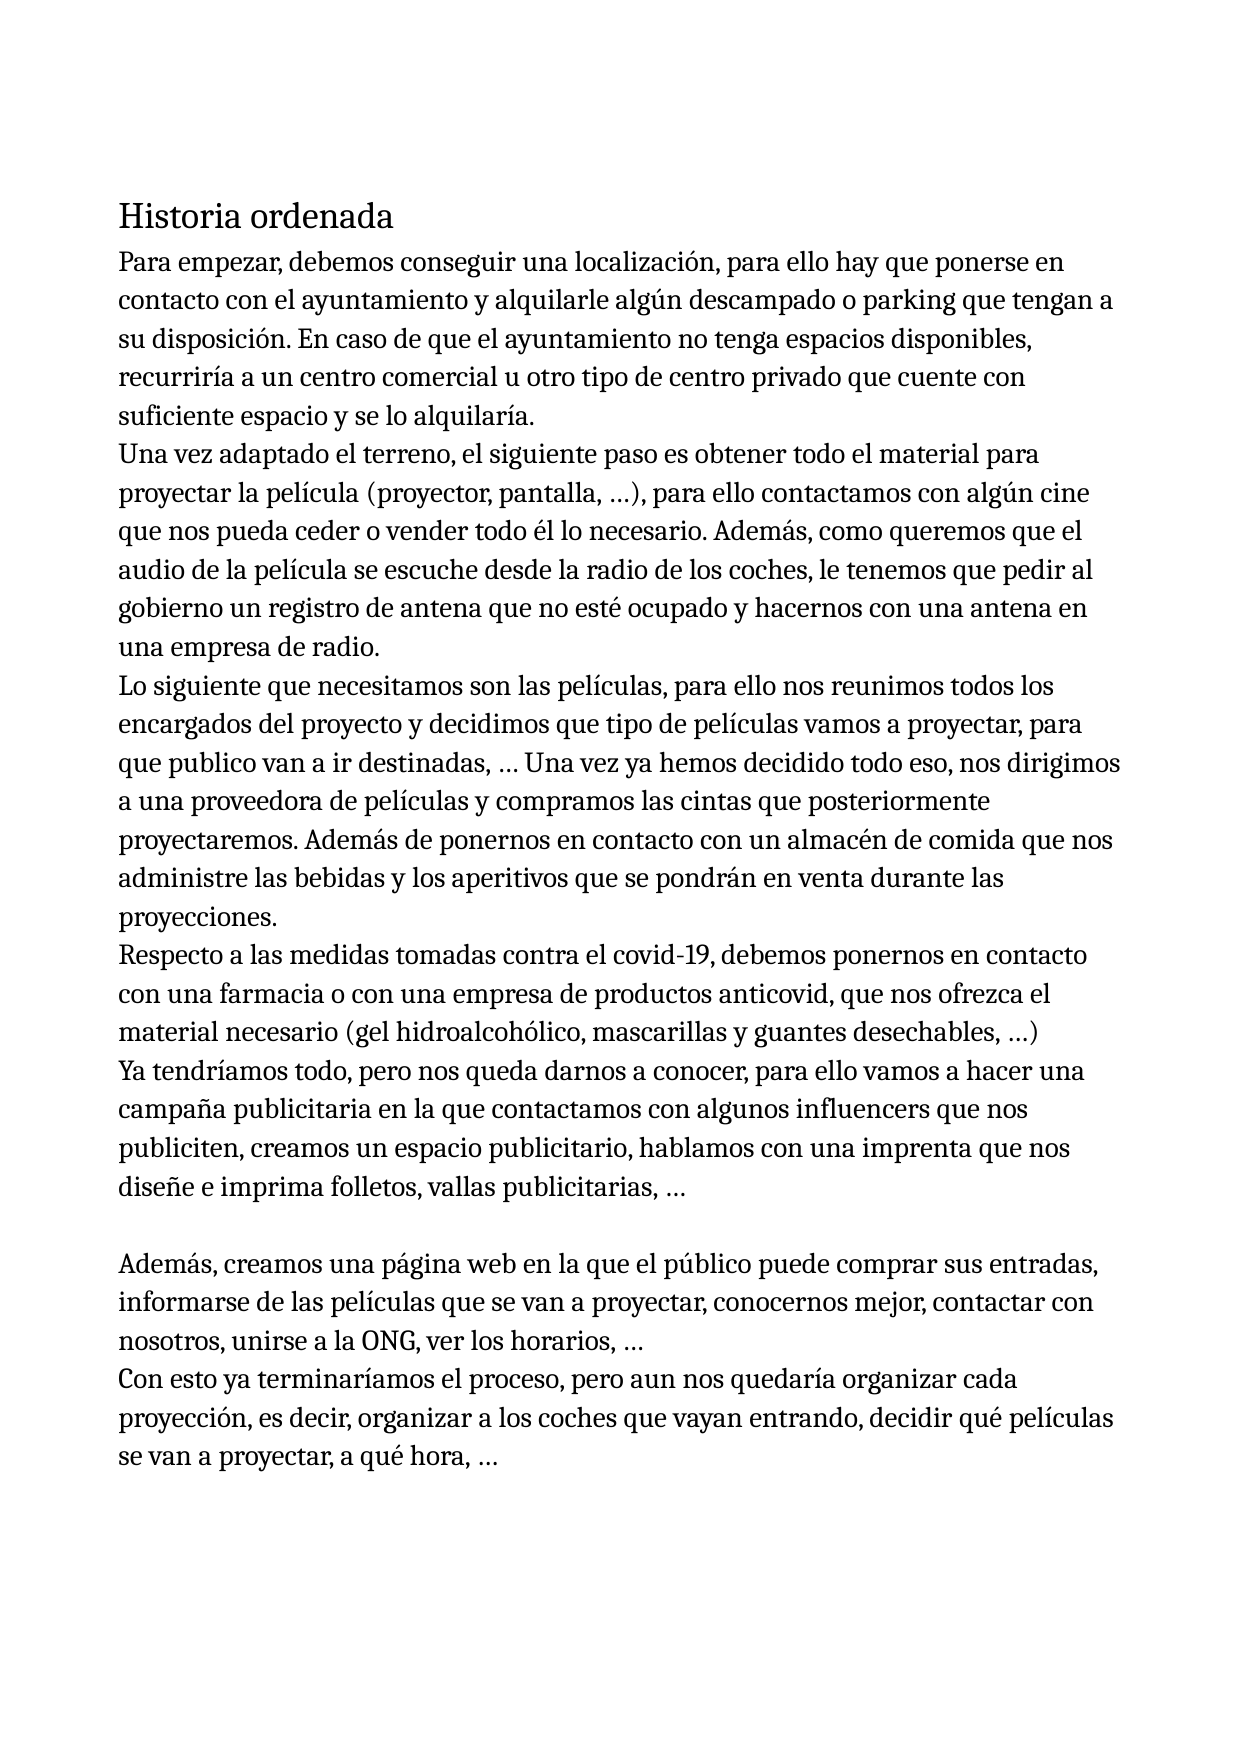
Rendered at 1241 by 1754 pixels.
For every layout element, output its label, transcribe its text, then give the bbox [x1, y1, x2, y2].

text Ya tendríamos todo, pero nos queda darnos a conocer, para ello vamos a hacer una campaña publicitaria en la que contactamos con algunos influencers que nos publiciten, creamos un espacio publicitario, hablamos con una imprenta que nos diseñe e imprima folletos, vallas publicitarias, … [118, 1054, 1122, 1203]
text Para empezar, debemos conseguir una localización, para ello hay que ponerse en contacto con el ayuntamiento y alquilarle algún descampado o parking que tengan a su disposición. En caso de que el ayuntamiento no tenga espacios disponibles, recurriría a un centro comercial u otro tipo de centro privado que cuente con suficiente espacio y se lo alquilaría. [118, 245, 1122, 432]
text Además, creamos una página web en la que el público puede comprar sus entradas, informarse de las películas que se van a proyectar, conocernos mejor, contactar con nosotros, unirse a la ONG, ver los horarios, … [118, 1247, 1122, 1357]
text Con esto ya terminaríamos el proceso, pero aun nos quedaría organizar cada proyección, es decir, organizar a los coches que vayan entrando, decidir qué películas se van a proyectar, a qué hora, … [118, 1362, 1122, 1473]
text Lo siguiente que necesitamos son las películas, para ello nos reunimos todos los encargados del proyecto y decidimos que tipo de películas vamos a proyectar, para que publico van a ir destinadas, … Una vez ya hemos decidido todo eso, nos dirigimos a una proveedora de películas y compramos las cintas que posteriormente proyectaremos. Además de ponernos en contacto con un almacén de comida que nos administre las bebidas y los aperitivos que se pondrán en venta durante las proyecciones. [118, 669, 1122, 933]
text Una vez adaptado el terreno, el siguiente paso es obtener todo el material para proyectar la película (proyector, pantalla, …), para ello contactamos con algún cine que nos pueda ceder o vender todo él lo necesario. Además, como queremos que el audio de la película se escuche desde la radio de los coches, le tenemos que pedir al gobierno un registro de antena que no esté ocupado y hacernos con una antena en una empresa de radio. [118, 437, 1122, 664]
text Respecto a las medidas tomadas contra el covid-19, debemos ponernos en contacto con una farmacia o con una empresa de productos anticovid, que nos ofrezca el material necesario (gel hidroalcohólico, mascarillas y guantes desechables, …) [118, 938, 1122, 1049]
text Historia ordenada [118, 195, 1122, 238]
